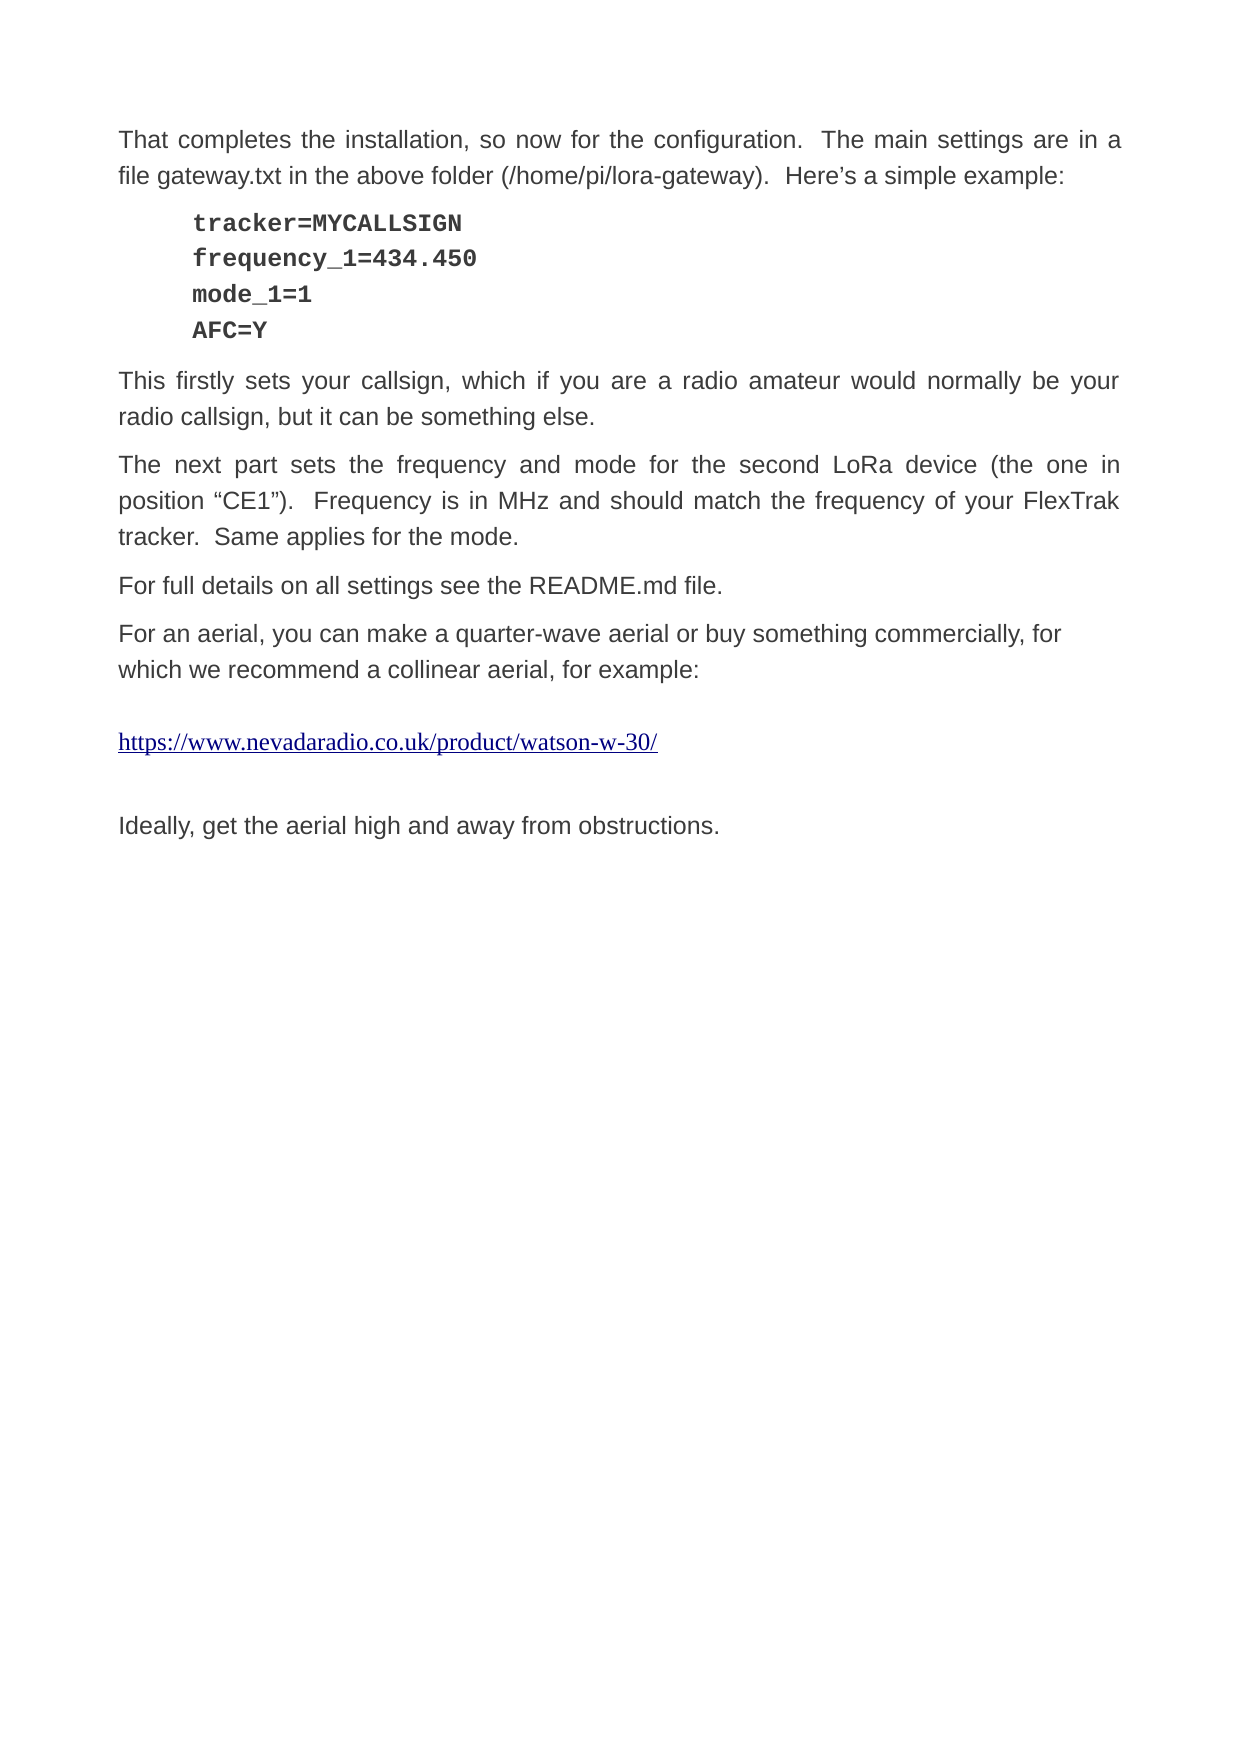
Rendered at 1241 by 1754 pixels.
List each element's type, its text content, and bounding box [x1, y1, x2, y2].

text That completes the installation, so now for the configuration. The main settings are in a file gateway.txt in the above folder (/home/pi/lora-gateway). Here’s a simple example: [118, 118, 1122, 190]
text For full details on all settings see the README.md file. [118, 563, 1122, 599]
text The next part sets the frequency and mode for the second LoRa device (the one in position “CE1”). Frequency is in MHz and should match the frequency of your FlexTrak tracker. Same applies for the mode. [118, 443, 1122, 551]
text For an aerial, you can make a quarter-wave aerial or buy something commercially, for which we recommend a collinear aerial, for example: https://www.nevadaradio.co.uk/product/watson-w-30/ [118, 612, 1122, 756]
text This firstly sets your callsign, which if you are a radio amateur would normally be your radio callsign, but it can be something else. [118, 359, 1122, 431]
text Ideally, get the aerial high and away from obstructions. [118, 768, 1122, 840]
text tracker=MYCALLSIGN frequency_1=434.450 mode_1=1 AFC=Y [192, 202, 1122, 346]
